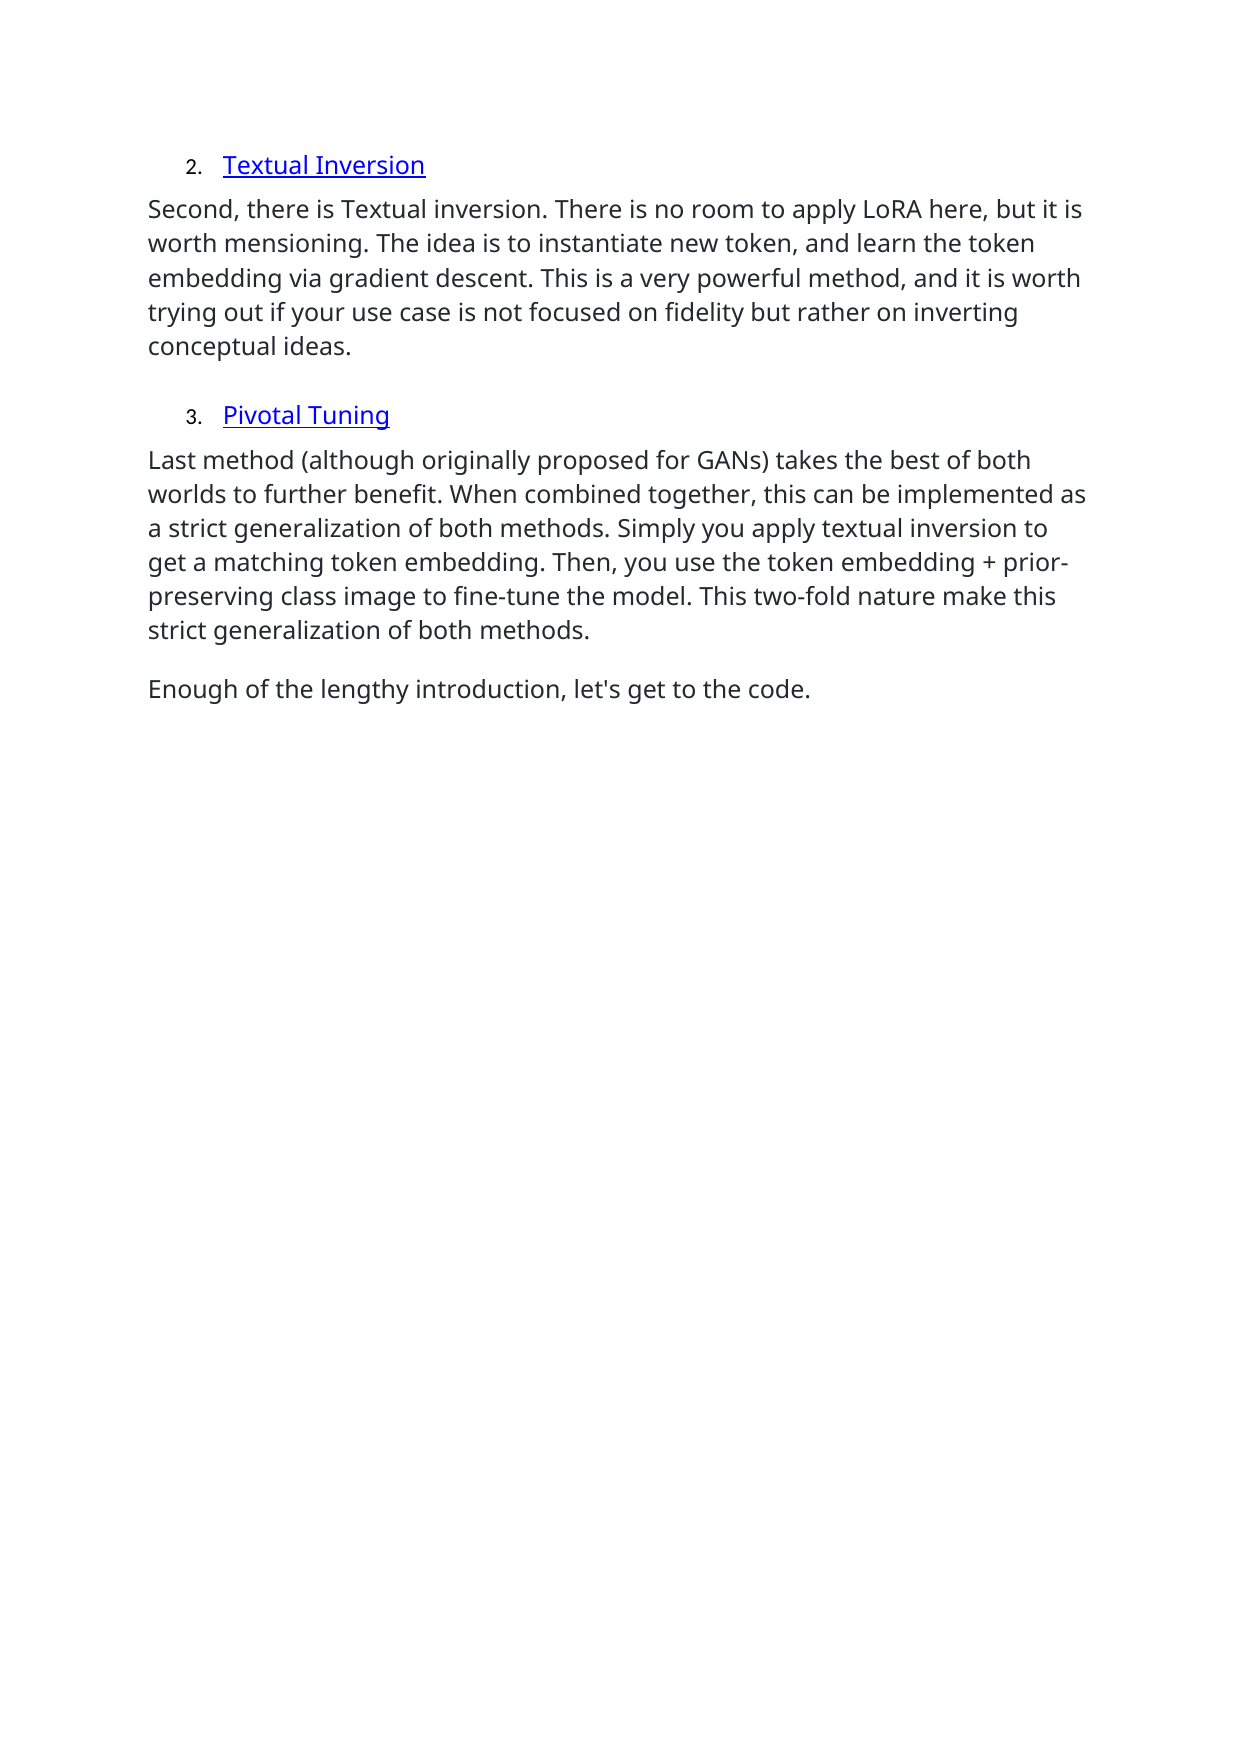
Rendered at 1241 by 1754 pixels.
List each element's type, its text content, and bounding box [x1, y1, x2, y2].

list Pivotal Tuning [185, 398, 1093, 432]
list Textual Inversion [185, 148, 1093, 182]
text Enough of the lengthy introduction, let's get to the code. [148, 672, 1093, 706]
text Last method (although originally proposed for GANs) takes the best of both worlds to further benefit. When combined together, this can be implemented as a strict generalization of both methods. Simply you apply textual inversion to get a matching token embedding. Then, you use the token embedding + prior-preserving class image to fine-tune the model. This two-fold nature make this strict generalization of both methods. [148, 442, 1093, 647]
text Second, there is Textual inversion. There is no room to apply LoRA here, but it is worth mensioning. The idea is to instantiate new token, and learn the token embedding via gradient descent. This is a very powerful method, and it is worth trying out if your use case is not focused on fidelity but rather on inverting conceptual ideas. [148, 192, 1093, 362]
